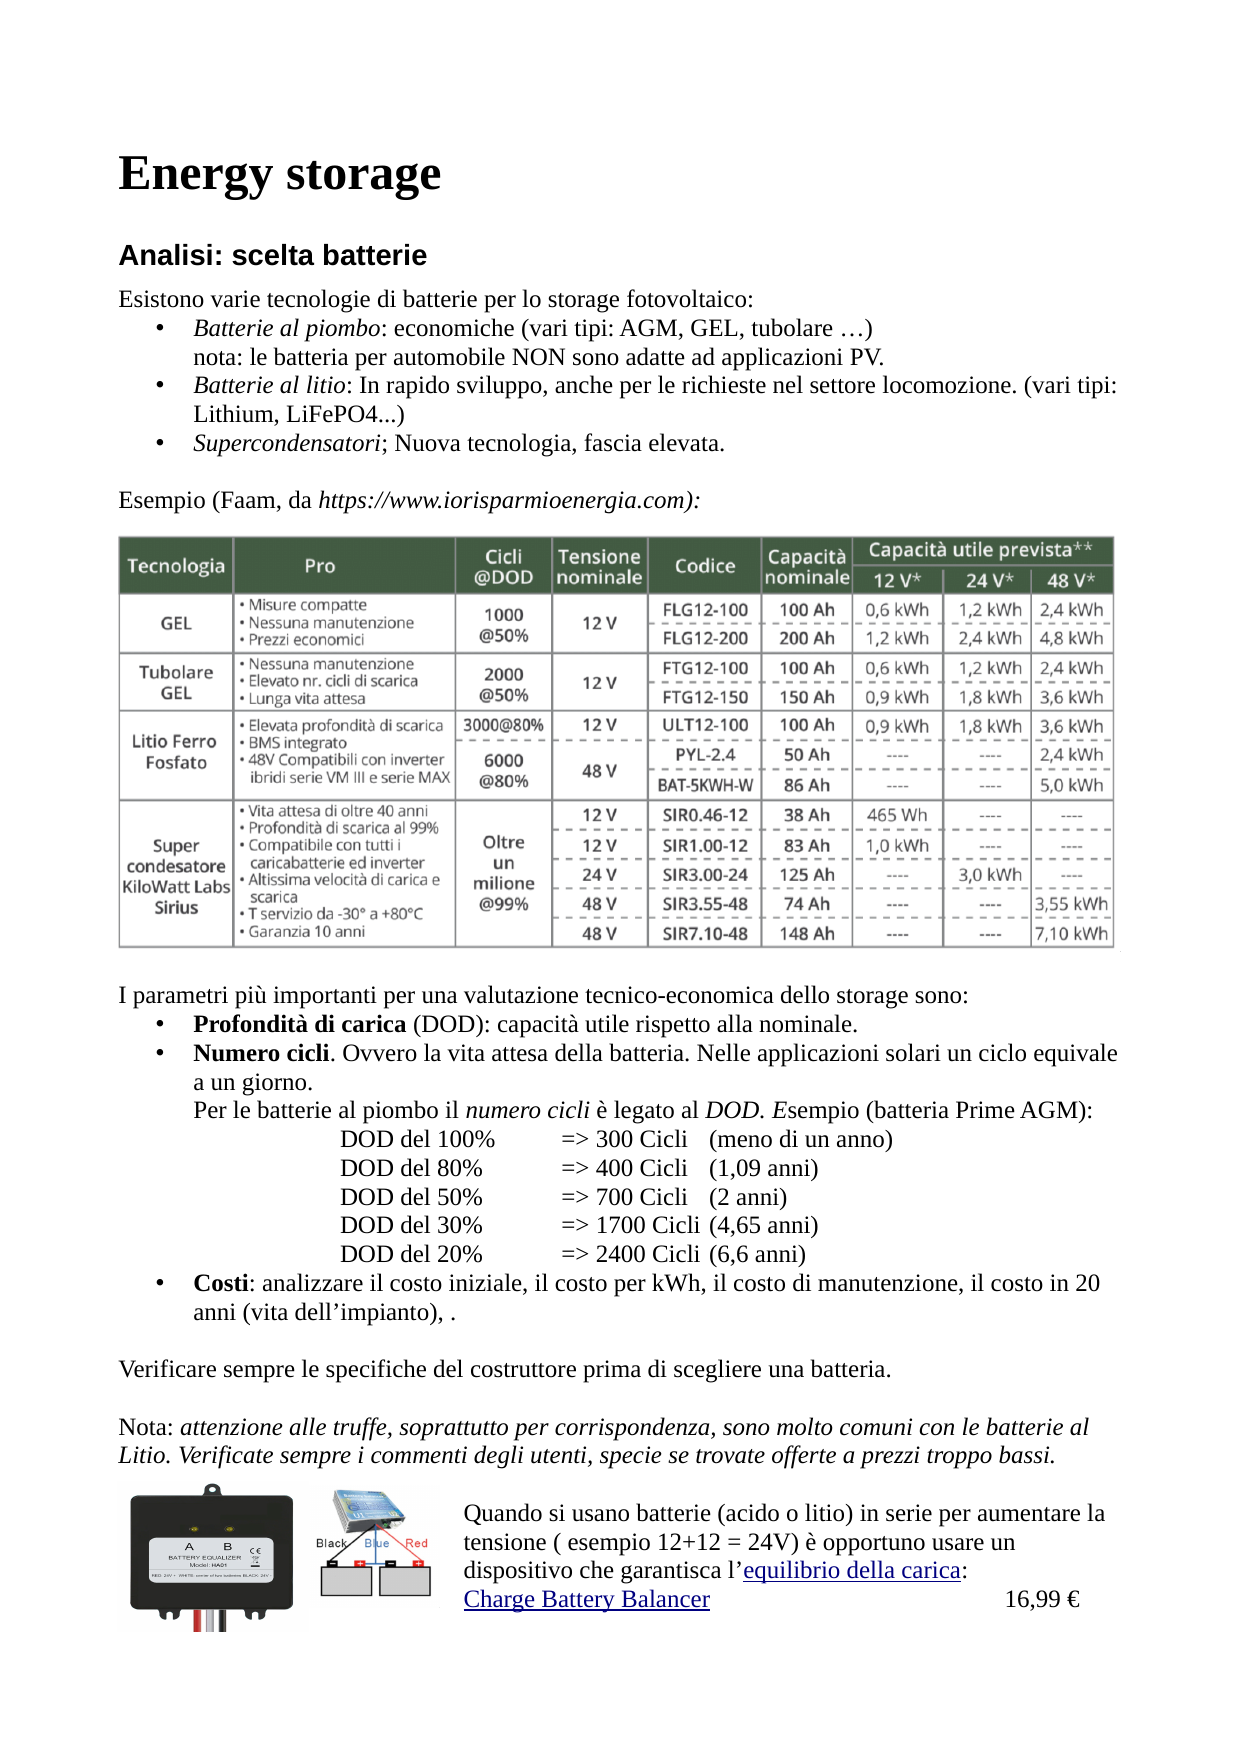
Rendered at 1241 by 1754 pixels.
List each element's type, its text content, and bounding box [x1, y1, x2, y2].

text DOD del 100% => 300 Cicli (meno di un anno) [118, 1124, 1122, 1153]
text Esempio (Faam, da https://www.iorisparmioenergia.com): [118, 485, 1122, 514]
list Batterie al litio: In rapido sviluppo, anche per le richieste nel settore locomozione. (vari tipi: Lithium, LiFePO4...) [156, 370, 1122, 428]
text Verificare sempre le specifiche del costruttore prima di scegliere una batteria. [118, 1354, 1122, 1383]
text Nota: attenzione alle truffe, soprattutto per corrispondenza, sono molto comuni con le batterie al Litio. Verificate sempre i commenti degli utenti, specie se trovate offerte a prezzi troppo bassi. [118, 1412, 1122, 1469]
list Supercondensatori; Nuova tecnologia, fascia elevata. [156, 428, 1122, 457]
text I parametri più importanti per una valutazione tecnico-economica dello storage sono: [118, 981, 1122, 1009]
subtitle Analisi: scelta batterie [118, 238, 1122, 272]
text DOD del 80% => 400 Cicli (1,09 anni) [118, 1153, 1122, 1182]
text DOD del 20% => 2400 Cicli (6,6 anni) [118, 1239, 1122, 1268]
subtitle Energy storage [118, 143, 1122, 201]
text DOD del 30% => 1700 Cicli (4,65 anni) [118, 1211, 1122, 1239]
list Costi: analizzare il costo iniziale, il costo per kWh, il costo di manutenzione, il costo in 20 anni (vita dell’impianto), . [156, 1268, 1122, 1326]
list Per le batterie al piombo il numero cicli è legato al DOD. Esempio (batteria Prime AGM): [156, 1096, 1122, 1124]
list Batterie al piombo: economiche (vari tipi: AGM, GEL, tubolare …) nota: le batteria per automobile NON sono adatte ad applicazioni PV. [156, 313, 1122, 370]
text Esistono varie tecnologie di batterie per lo storage fotovoltaico: [118, 284, 1122, 313]
picture [117, 1481, 440, 1632]
picture [116, 535, 1121, 952]
list Numero cicli. Ovvero la vita attesa della batteria. Nelle applicazioni solari un ciclo equivale a un giorno. [156, 1038, 1122, 1096]
text Quando si usano batterie (acido o litio) in serie per aumentare la tensione ( esempio 12+12 = 24V) è opportuno usare un dispositivo che garantisca l’equilibrio della carica: [440, 1498, 1122, 1584]
text DOD del 50% => 700 Cicli (2 anni) [118, 1182, 1122, 1211]
list Profondità di carica (DOD): capacità utile rispetto alla nominale. [156, 1009, 1122, 1038]
text Charge Battery Balancer 16,99 € [309, 1584, 1122, 1613]
